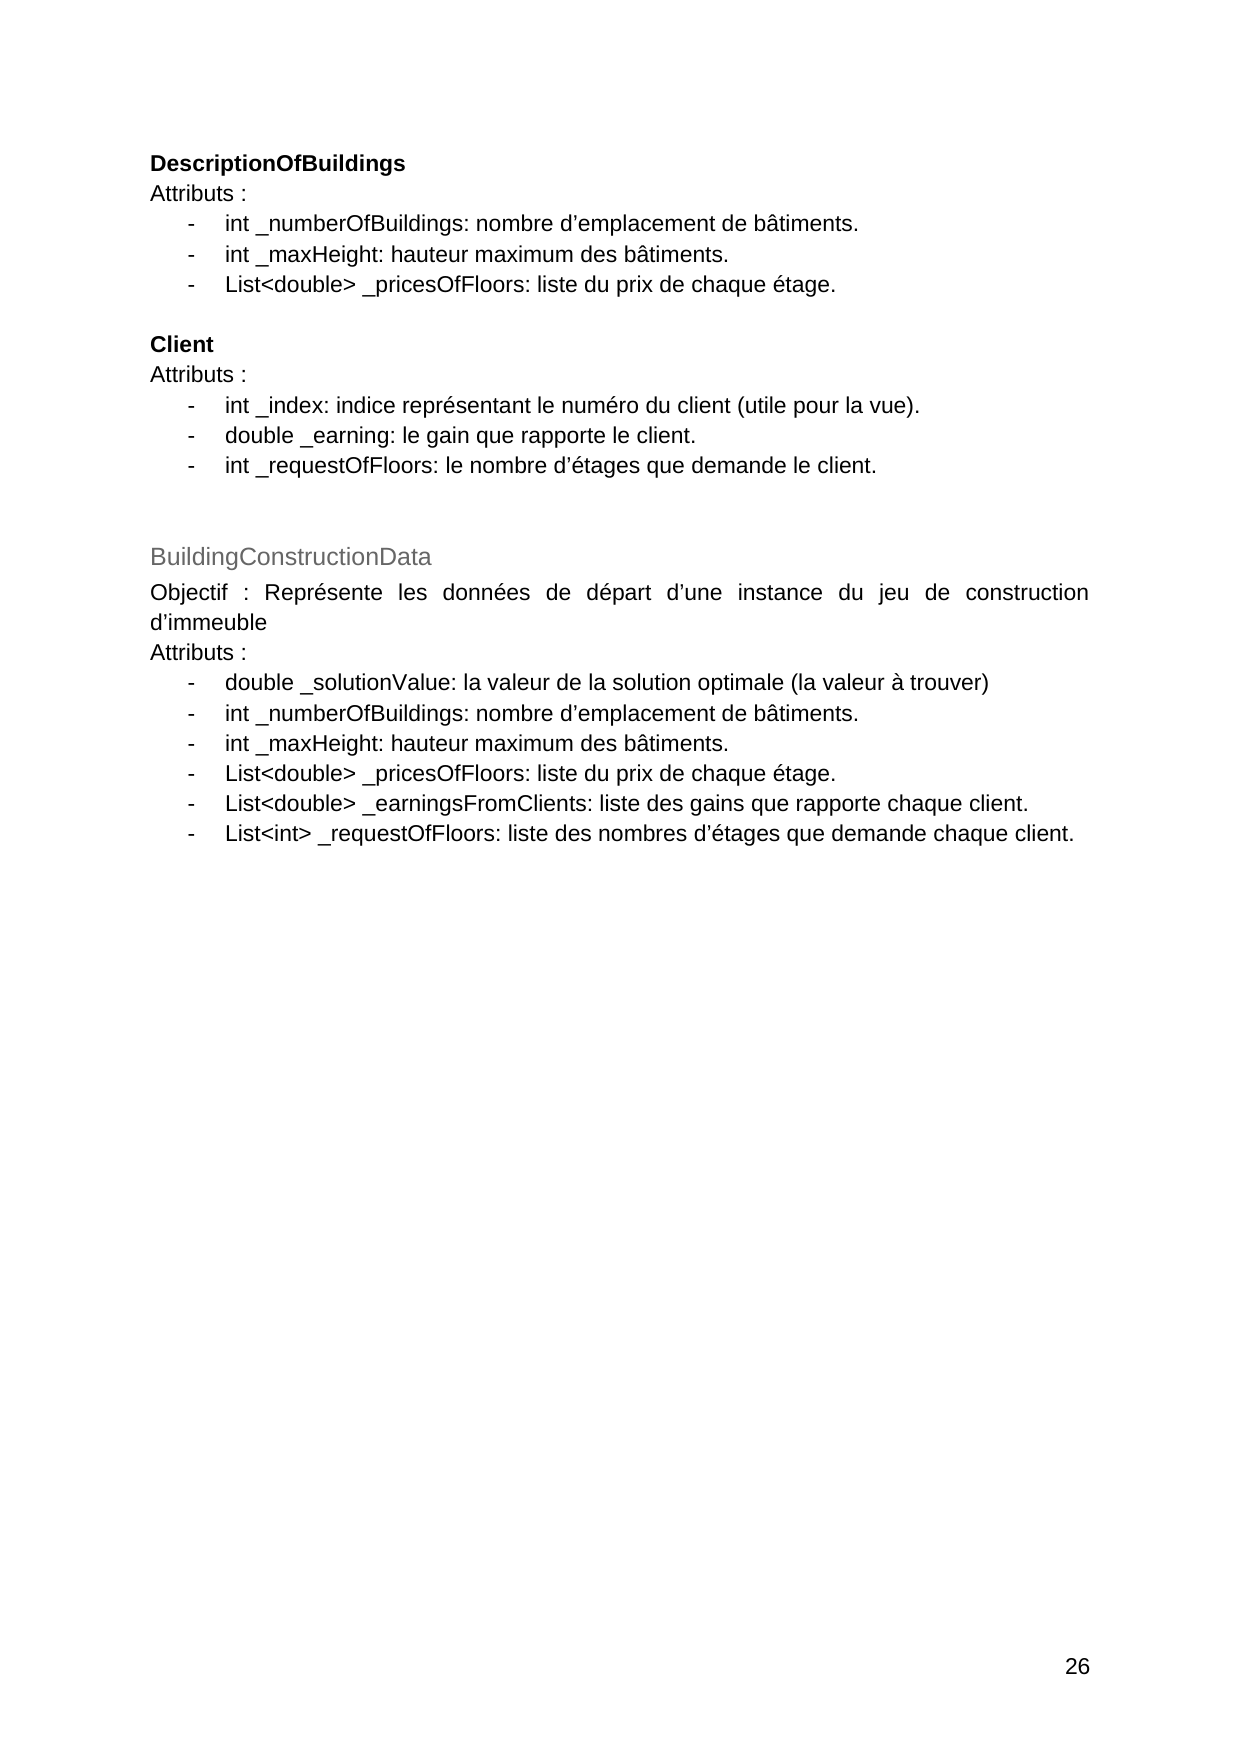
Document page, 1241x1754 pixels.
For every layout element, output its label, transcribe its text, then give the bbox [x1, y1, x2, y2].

text Attributs : [150, 180, 1090, 207]
list double _solutionValue: la valeur de la solution optimale (la valeur à trouver) [187, 669, 1090, 696]
list int _maxHeight: hauteur maximum des bâtiments. [187, 241, 1090, 267]
list int _numberOfBuildings: nombre d’emplacement de bâtiments. [187, 699, 1090, 726]
list List<double> _earningsFromClients: liste des gains que rapporte chaque client. [187, 790, 1090, 817]
text DescriptionOfBuildings [150, 150, 1090, 176]
text Attributs : [150, 639, 1090, 666]
list int _requestOfFloors: le nombre d’étages que demande le client. [187, 452, 1090, 478]
list int _maxHeight: hauteur maximum des bâtiments. [187, 730, 1090, 756]
text Client [150, 331, 1090, 358]
list int _numberOfBuildings: nombre d’emplacement de bâtiments. [187, 210, 1090, 237]
list List<double> _pricesOfFloors: liste du prix de chaque étage. [187, 760, 1090, 786]
list List<double> _pricesOfFloors: liste du prix de chaque étage. [187, 271, 1090, 297]
list double _earning: le gain que rapporte le client. [187, 422, 1090, 448]
list int _index: indice représentant le numéro du client (utile pour la vue). [187, 392, 1090, 418]
subtitle BuildingConstructionData [150, 542, 1090, 570]
text Attributs : [150, 361, 1090, 388]
list List<int> _requestOfFloors: liste des nombres d’étages que demande chaque client. [187, 820, 1090, 847]
text Objectif : Représente les données de départ d’une instance du jeu de construction d’immeuble [150, 579, 1090, 635]
